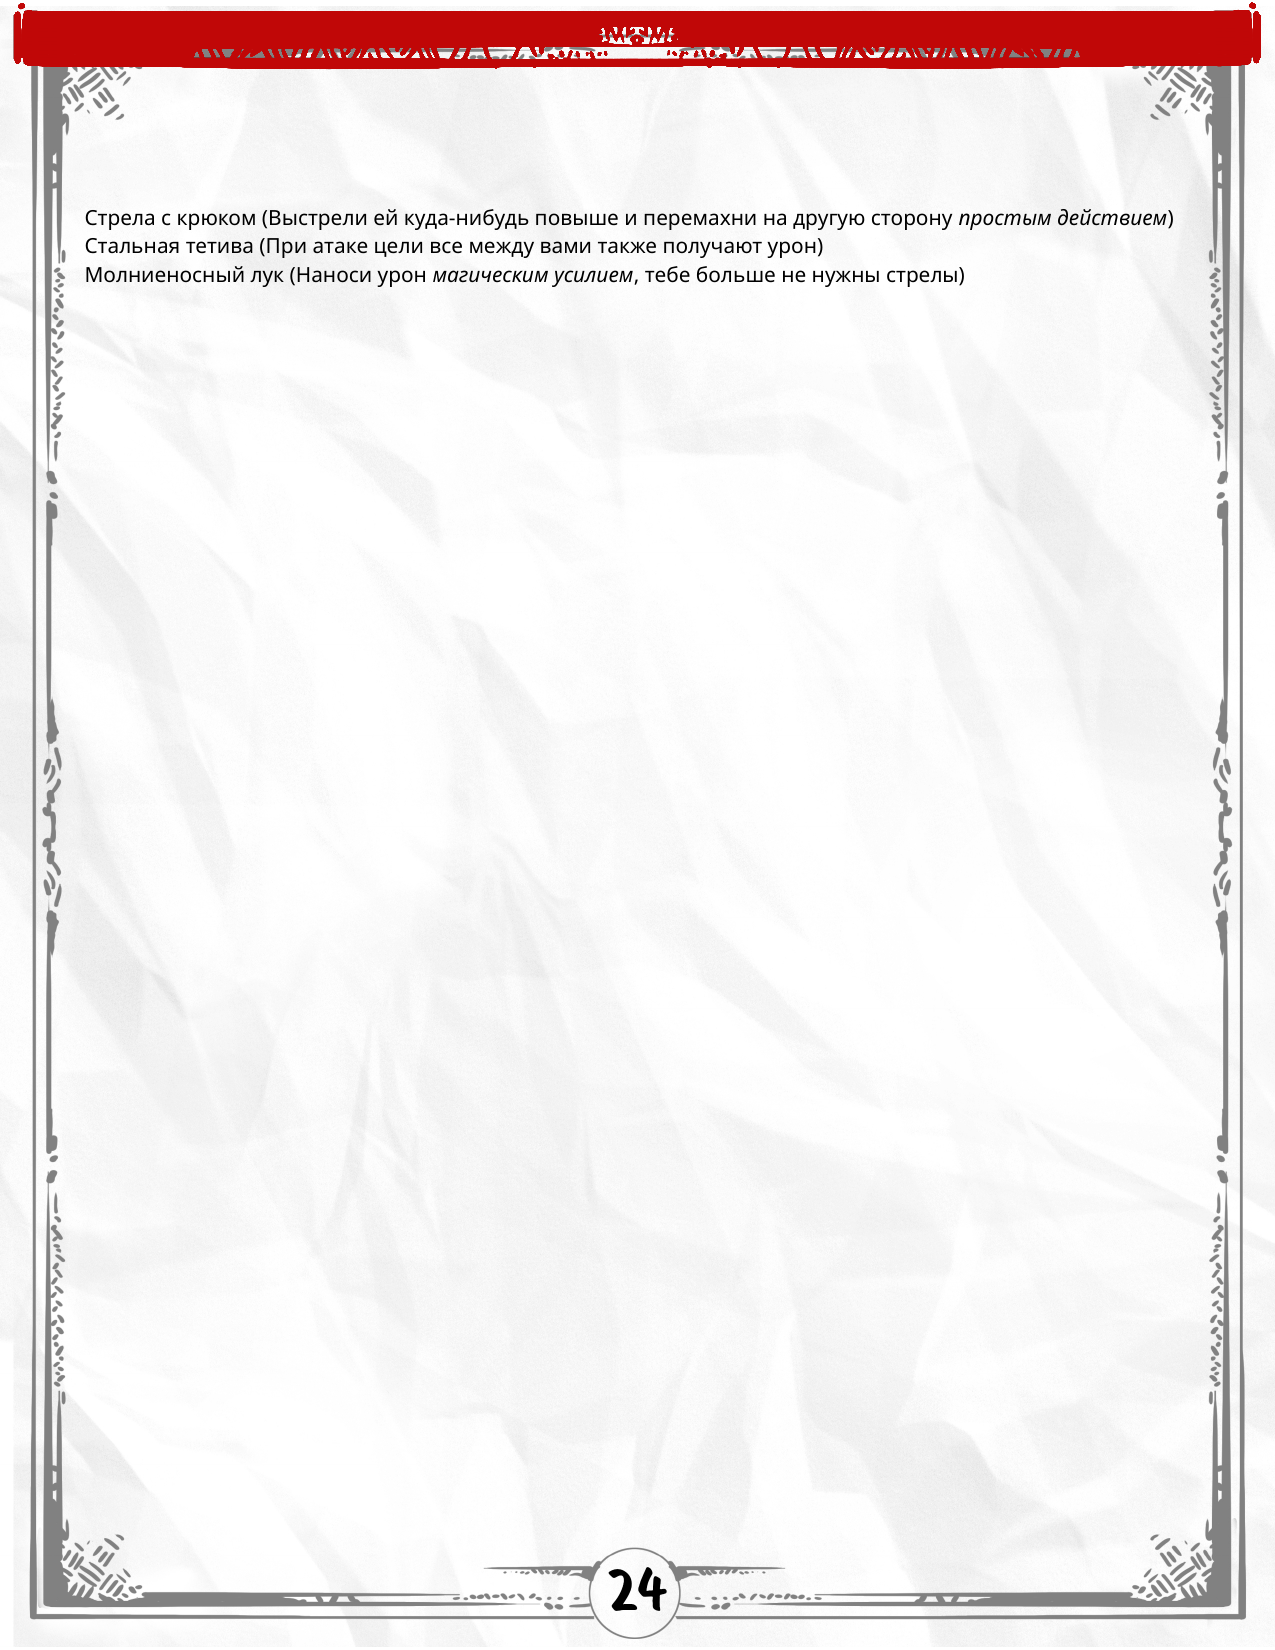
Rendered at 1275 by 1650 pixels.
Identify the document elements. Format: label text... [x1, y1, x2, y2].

text Стрела с крюком (Выстрели ей куда-нибудь повыше и перемахни на другую сторону простым действием) [84, 203, 1275, 231]
picture [0, 0, 1275, 1647]
text Молниеносный лук (Наноси урон магическим усилием, тебе больше не нужны стрелы) [84, 260, 1275, 288]
text Стальная тетива (При атаке цели все между вами также получают урон) [84, 231, 1275, 260]
